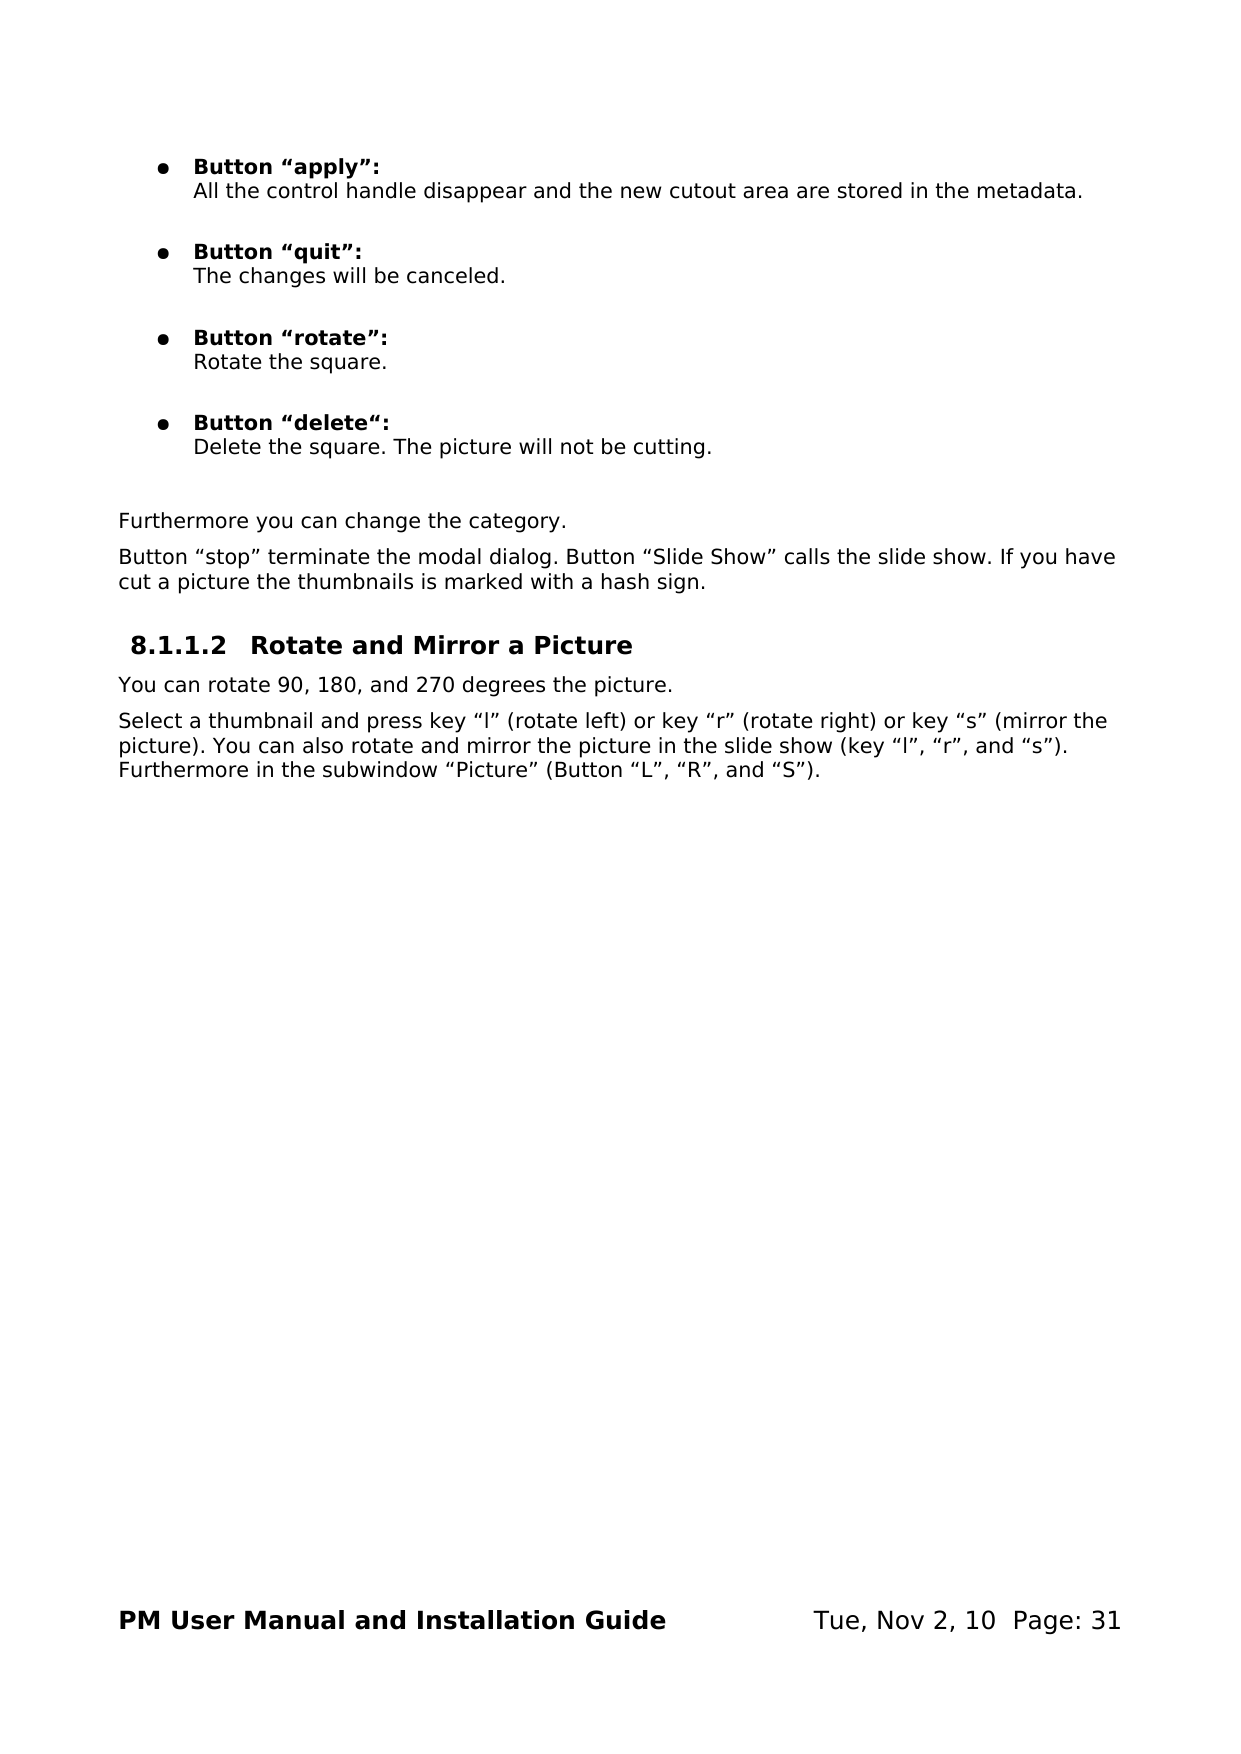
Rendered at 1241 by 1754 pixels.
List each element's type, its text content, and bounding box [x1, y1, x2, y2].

text Button “stop” terminate the modal dialog. Button “Slide Show” calls the slide show. If you have cut a picture the thumbnails is marked with a hash sign. [118, 545, 1122, 594]
list Button “delete“: Delete the square. The picture will not be cutting. [156, 411, 1122, 459]
list Button “quit”: The changes will be canceled. [156, 240, 1122, 313]
list Button “rotate”: Rotate the square. [156, 326, 1122, 398]
list Button “apply”: All the control handle disappear and the new cutout area are stored in the metadata. [156, 155, 1122, 228]
list [156, 118, 1122, 142]
subtitle Rotate and Mirror a Picture [130, 631, 1122, 660]
text Furthermore you can change the category. [118, 509, 1122, 533]
text Select a thumbnail and press key “l” (rotate left) or key “r” (rotate right) or key “s” (mirror the picture). You can also rotate and mirror the picture in the slide show (key “l”, “r”, and “s”). Furthermore in the subwindow “Picture” (Button “L”, “R”, and “S”). [118, 709, 1122, 782]
text You can rotate 90, 180, and 270 degrees the picture. [118, 673, 1122, 697]
